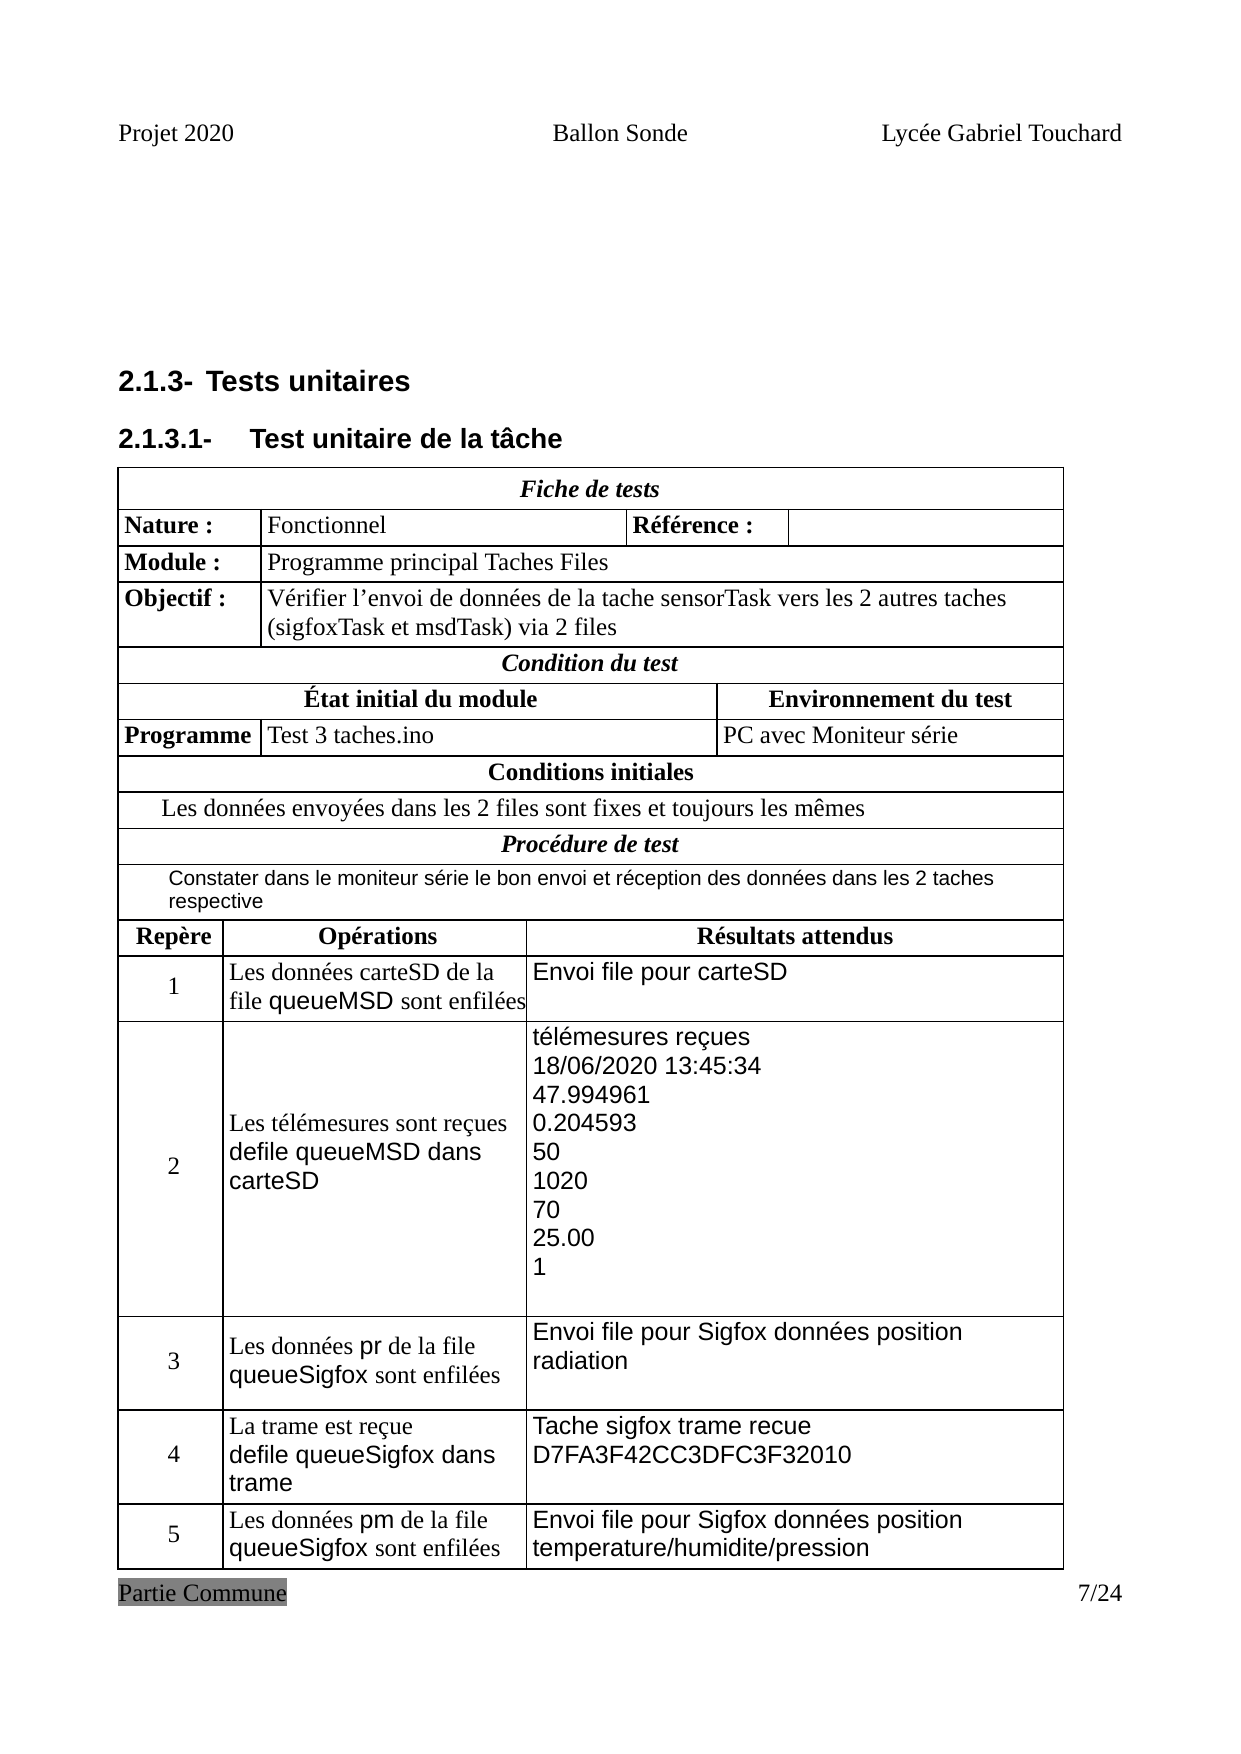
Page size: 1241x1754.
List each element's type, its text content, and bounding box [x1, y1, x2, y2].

table_cell 1 [119, 957, 222, 1021]
table_cell 2 [119, 1022, 222, 1316]
table_cell Les données carteSD de la file queueMSD sont enfilées [224, 957, 526, 1021]
table_cell Fonctionnel [262, 510, 626, 545]
table_cell Repère [119, 921, 222, 955]
table_cell Conditions initiales [119, 757, 1063, 791]
table_cell 3 [119, 1317, 222, 1409]
subtitle Test unitaire de la tâche [118, 422, 1122, 454]
table_cell Tache sigfox trame recue D7FA3F42CC3DFC3F32010 [527, 1411, 1063, 1503]
table_cell Les données pr de la file queueSigfox sont enfilées [224, 1317, 526, 1409]
table_cell Les données envoyées dans les 2 files sont fixes et toujours les mêmes [119, 793, 1063, 827]
table_cell Envoi file pour carteSD [527, 957, 1063, 1021]
subtitle Tests unitaires [118, 363, 1122, 397]
table_cell Procédure de test [119, 829, 1063, 864]
table_cell 4 [119, 1411, 222, 1503]
table_cell État initial du module [119, 684, 716, 719]
table_header Fiche de tests [119, 468, 1063, 509]
table_cell Envoi file pour Sigfox données position temperature/humidite/pression [527, 1505, 1063, 1568]
table_cell Les données pm de la file queueSigfox sont enfilées [224, 1505, 526, 1568]
table_cell Programme principal Taches Files [262, 547, 1063, 581]
table_cell 5 [119, 1505, 222, 1568]
table_cell Module : [119, 547, 260, 581]
table_cell télémesures reçues 18/06/2020 13:45:34 47.994961 0.204593 50 1020 70 25.00 1 [527, 1022, 1063, 1316]
table_cell La trame est reçue defile queueSigfox dans trame [224, 1411, 526, 1503]
table_cell Environnement du test [718, 684, 1063, 719]
table_cell Opérations [224, 921, 526, 955]
table_cell Constater dans le moniteur série le bon envoi et réception des données dans les 2 taches respective [119, 865, 1063, 919]
table_cell Envoi file pour Sigfox données position radiation [527, 1317, 1063, 1409]
table_cell Résultats attendus [527, 921, 1063, 955]
table_cell PC avec Moniteur série [718, 720, 1063, 755]
table_cell Programme [119, 720, 260, 755]
table_cell Les télémesures sont reçues defile queueMSD dans carteSD [224, 1022, 526, 1316]
table_cell Condition du test [119, 648, 1063, 682]
table_cell Objectif : [119, 583, 260, 646]
table_cell [789, 510, 1063, 545]
table_cell Vérifier l’envoi de données de la tache sensorTask vers les 2 autres taches (sigfoxTask et msdTask) via 2 files [262, 583, 1063, 646]
table_cell Test 3 taches.ino [262, 720, 716, 755]
table_cell Nature : [119, 510, 260, 545]
table_cell Référence : [627, 510, 788, 545]
